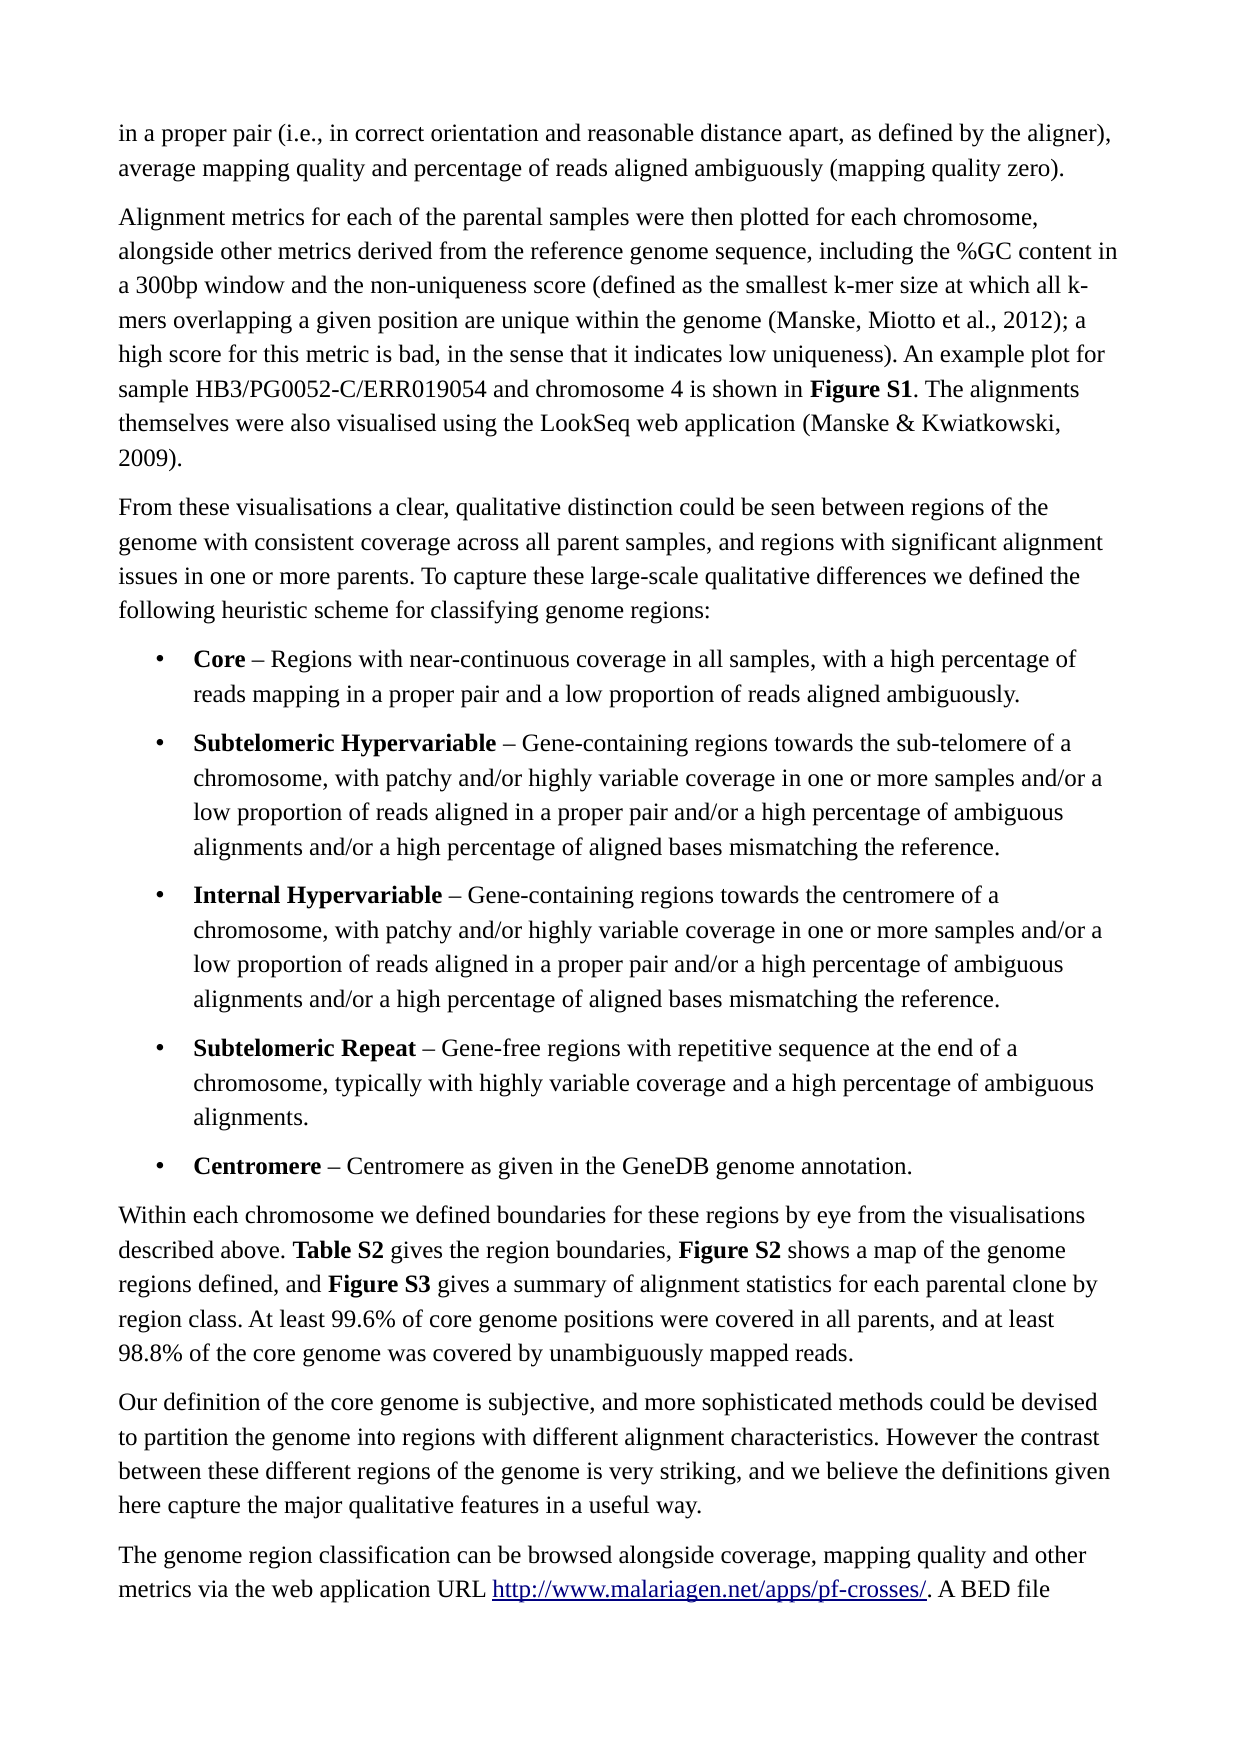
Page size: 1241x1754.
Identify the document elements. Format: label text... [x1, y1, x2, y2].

list Centromere – Centromere as given in the GeneDB genome annotation. [156, 1151, 1122, 1180]
text The genome region classification can be browsed alongside coverage, mapping quality and other metrics via the web application URL http://www.malariagen.net/apps/pf-crosses/. A BED file [118, 1540, 1122, 1603]
text Within each chromosome we defined boundaries for these regions by eye from the visualisations described above. Table S2 gives the region boundaries, Figure S2 shows a map of the genome regions defined, and Figure S3 gives a summary of alignment statistics for each parental clone by region class. At least 99.6% of core genome positions were covered in all parents, and at least 98.8% of the core genome was covered by unambiguously mapped reads. [118, 1200, 1122, 1367]
list Subtelomeric Repeat – Gene-free regions with repetitive sequence at the end of a chromosome, typically with highly variable coverage and a high percentage of ambiguous alignments. [156, 1033, 1122, 1131]
list Internal Hypervariable – Gene-containing regions towards the centromere of a chromosome, with patchy and/or highly variable coverage in one or more samples and/or a low proportion of reads aligned in a proper pair and/or a high percentage of ambiguous alignments and/or a high percentage of aligned bases mismatching the reference. [156, 881, 1122, 1013]
list Core – Regions with near-continuous coverage in all samples, with a high percentage of reads mapping in a proper pair and a low proportion of reads aligned ambiguously. [156, 644, 1122, 708]
text Alignment metrics for each of the parental samples were then plotted for each chromosome, alongside other metrics derived from the reference genome sequence, including the %GC content in a 300bp window and the non-uniqueness score (defined as the smallest k-mer size at which all k-mers overlapping a given position are unique within the genome (Manske, Miotto et al., 2012)⁠; a high score for this metric is bad, in the sense that it indicates low uniqueness). An example plot for sample HB3/PG0052-C/ERR019054 and chromosome 4 is shown in Figure S1. The alignments themselves were also visualised using the LookSeq web application (Manske & Kwiatkowski, 2009)⁠. [118, 202, 1122, 472]
text in a proper pair (i.e., in correct orientation and reasonable distance apart, as defined by the aligner), average mapping quality and percentage of reads aligned ambiguously (mapping quality zero). [118, 118, 1122, 181]
list Subtelomeric Hypervariable – Gene-containing regions towards the sub-telomere of a chromosome, with patchy and/or highly variable coverage in one or more samples and/or a low proportion of reads aligned in a proper pair and/or a high percentage of ambiguous alignments and/or a high percentage of aligned bases mismatching the reference. [156, 728, 1122, 860]
text Our definition of the core genome is subjective, and more sophisticated methods could be devised to partition the genome into regions with different alignment characteristics. However the contrast between these different regions of the genome is very striking, and we believe the definitions given here capture the major qualitative features in a useful way. [118, 1387, 1122, 1519]
text From these visualisations a clear, qualitative distinction could be seen between regions of the genome with consistent coverage across all parent samples, and regions with significant alignment issues in one or more parents. To capture these large-scale qualitative differences we defined the following heuristic scheme for classifying genome regions: [118, 492, 1122, 624]
